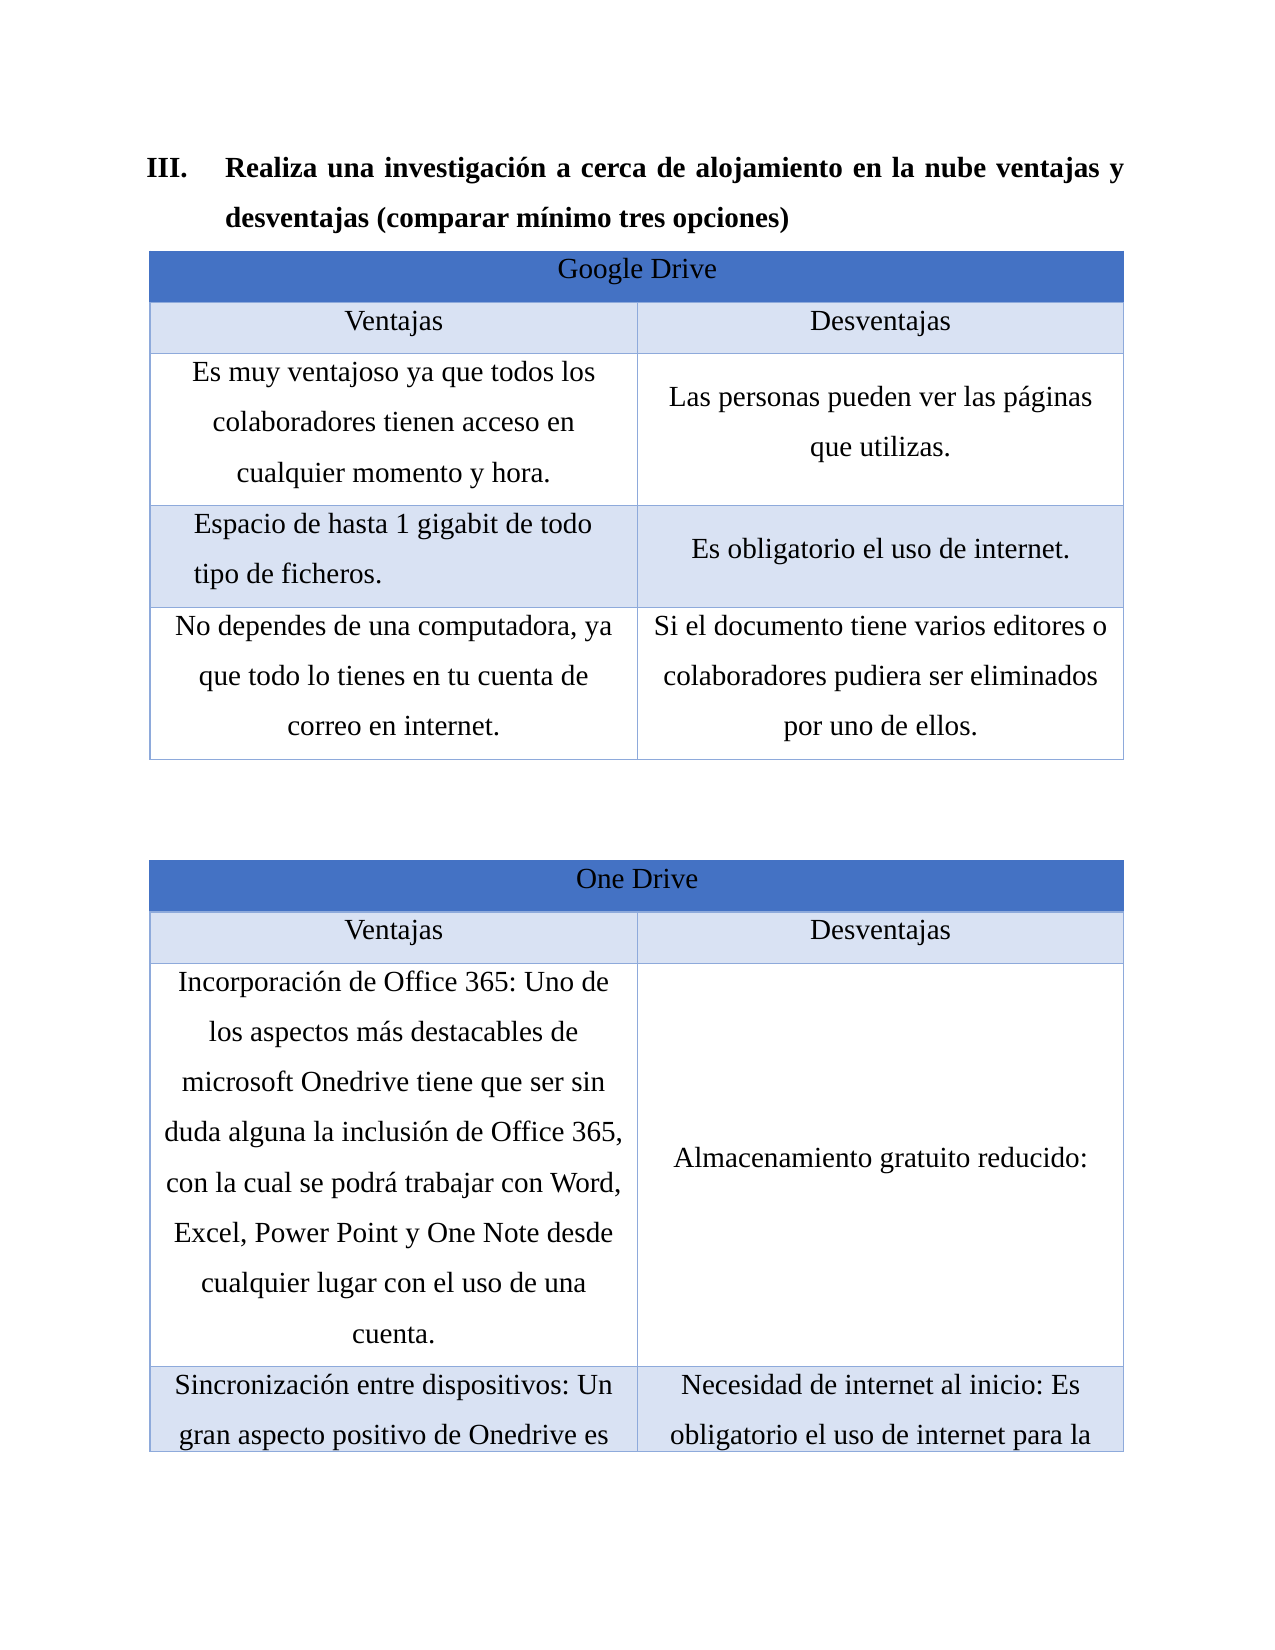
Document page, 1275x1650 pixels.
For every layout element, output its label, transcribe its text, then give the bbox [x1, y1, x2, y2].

table_cell Es muy ventajoso ya que todos los colaboradores tienen acceso en cualquier momento y hora. [151, 354, 637, 505]
table_header One Drive [151, 861, 1123, 911]
table_cell Si el documento tiene varios editores o colaboradores pudiera ser eliminados por uno de ellos. [638, 608, 1123, 758]
table_cell Ventajas [151, 913, 637, 963]
table_cell Incorporación de Office 365: Uno de los aspectos más destacables de microsoft Onedrive tiene que ser sin duda alguna la inclusión de Office 365, con la cual se podrá trabajar con Word, Excel, Power Point y One Note desde cualquier lugar con el uso de una cuenta. [151, 964, 637, 1366]
table_cell No dependes de una computadora, ya que todo lo tienes en tu cuenta de correo en internet. [151, 608, 637, 758]
table_cell Ventajas [151, 303, 637, 353]
table_cell Almacenamiento gratuito reducido: [638, 964, 1123, 1366]
table_cell Necesidad de internet al inicio: Es obligatorio el uso de internet para la [638, 1367, 1123, 1451]
table_cell Desventajas [638, 913, 1123, 963]
table_cell Desventajas [638, 303, 1123, 353]
table_cell Las personas pueden ver las páginas que utilizas. [638, 354, 1123, 505]
table_cell Espacio de hasta 1 gigabit de todo tipo de ficheros. [151, 506, 637, 607]
table_cell Sincronización entre dispositivos: Un gran aspecto positivo de Onedrive es [151, 1367, 637, 1451]
table_cell Es obligatorio el uso de internet. [638, 506, 1123, 607]
table_header Google Drive [151, 252, 1123, 302]
list Realiza una investigación a cerca de alojamiento en la nube ventajas y desventajas (comparar mínimo tres opciones) [187, 150, 1125, 234]
